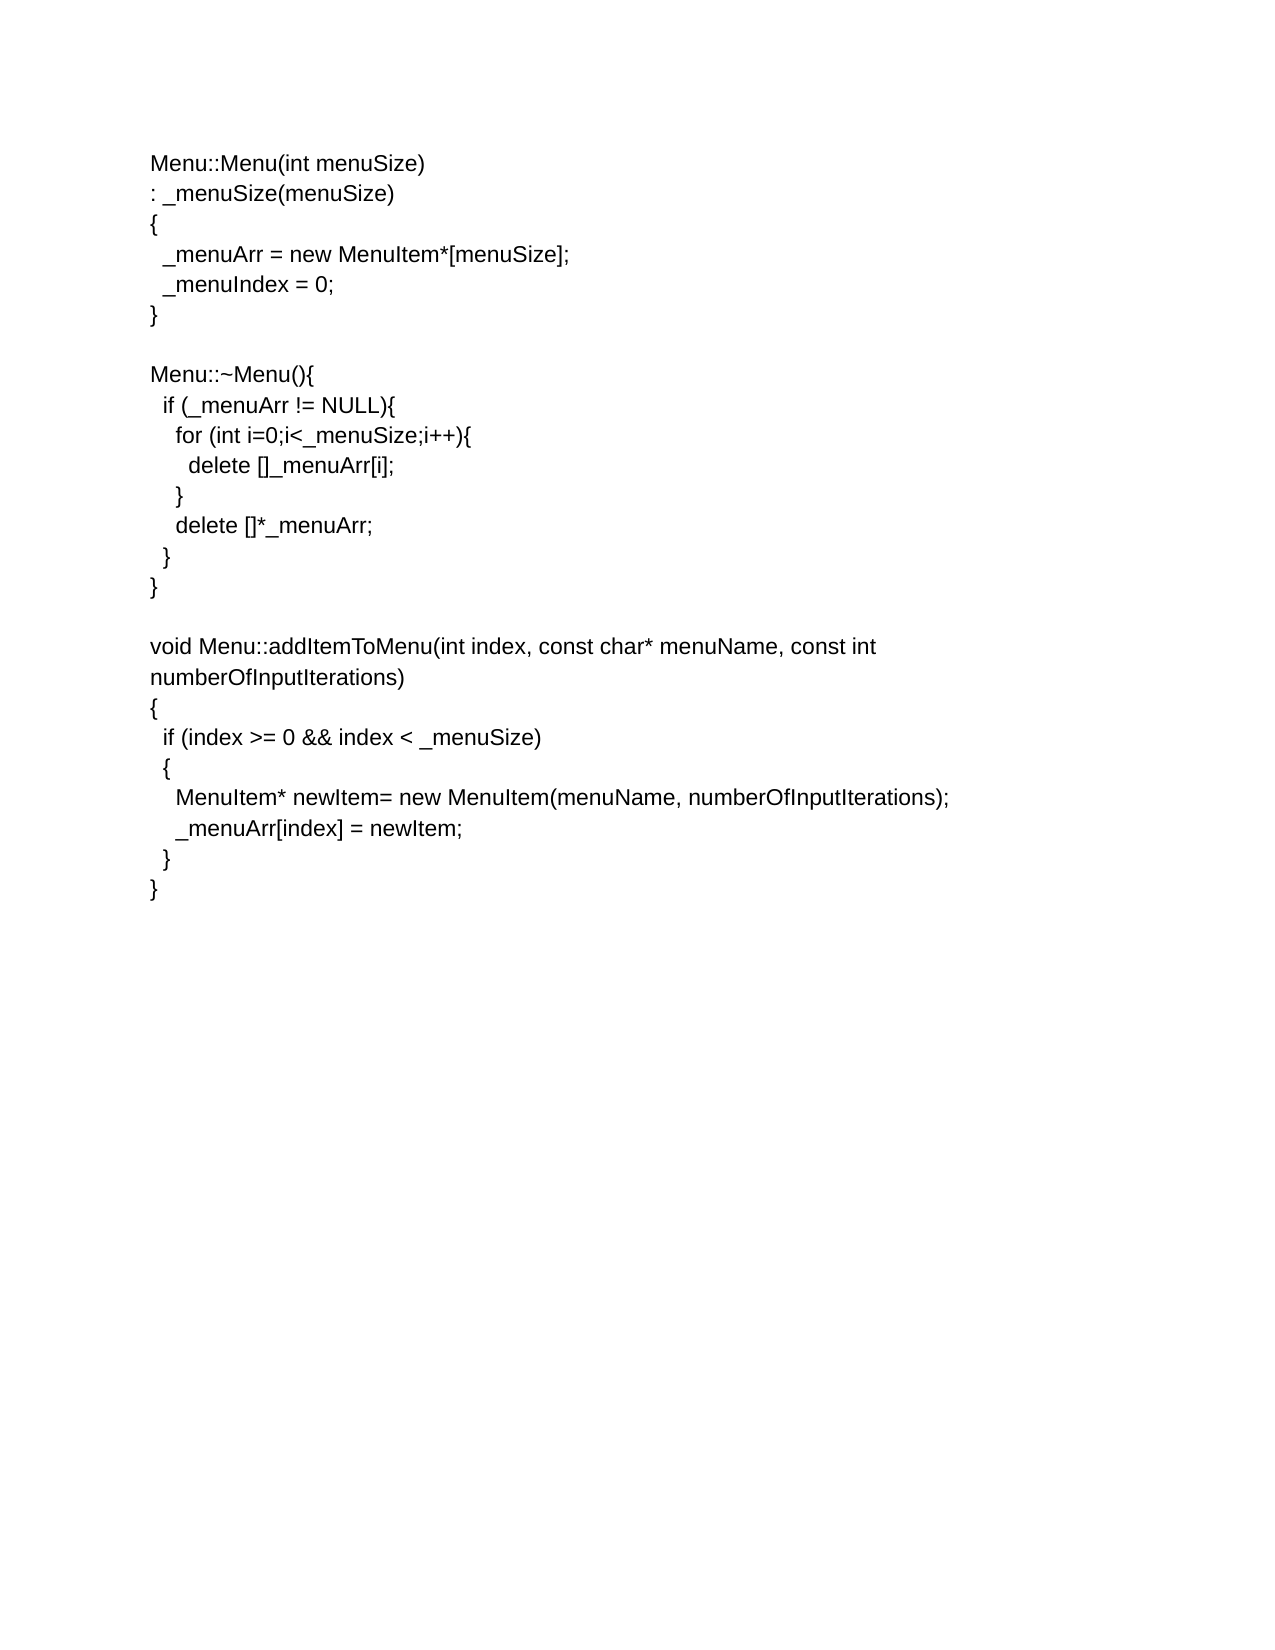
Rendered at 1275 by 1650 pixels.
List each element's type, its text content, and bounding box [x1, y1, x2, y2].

text } [150, 573, 1125, 599]
text if (_menuArr != NULL){ [150, 392, 1125, 418]
text delete []_menuArr[i]; [150, 452, 1125, 478]
text } [150, 482, 1125, 509]
text } [150, 543, 1125, 569]
text { [150, 694, 1125, 720]
text { [150, 210, 1125, 237]
text } [150, 301, 1125, 327]
text _menuArr = new MenuItem*[menuSize]; [150, 241, 1125, 267]
text void Menu::addItemToMenu(int index, const char* menuName, const int numberOfInputIterations) [150, 633, 1125, 690]
text if (index >= 0 && index < _menuSize) [150, 724, 1125, 750]
text _menuArr[index] = newItem; [150, 814, 1125, 841]
text } [150, 845, 1125, 871]
text Menu::Menu(int menuSize) [150, 150, 1125, 176]
text _menuIndex = 0; [150, 271, 1125, 297]
text delete []*_menuArr; [150, 512, 1125, 539]
text { [150, 754, 1125, 781]
text : _menuSize(menuSize) [150, 180, 1125, 207]
text for (int i=0;i<_menuSize;i++){ [150, 422, 1125, 448]
text } [150, 875, 1125, 901]
text MenuItem* newItem= new MenuItem(menuName, numberOfInputIterations); [150, 784, 1125, 811]
text Menu::~Menu(){ [150, 361, 1125, 388]
